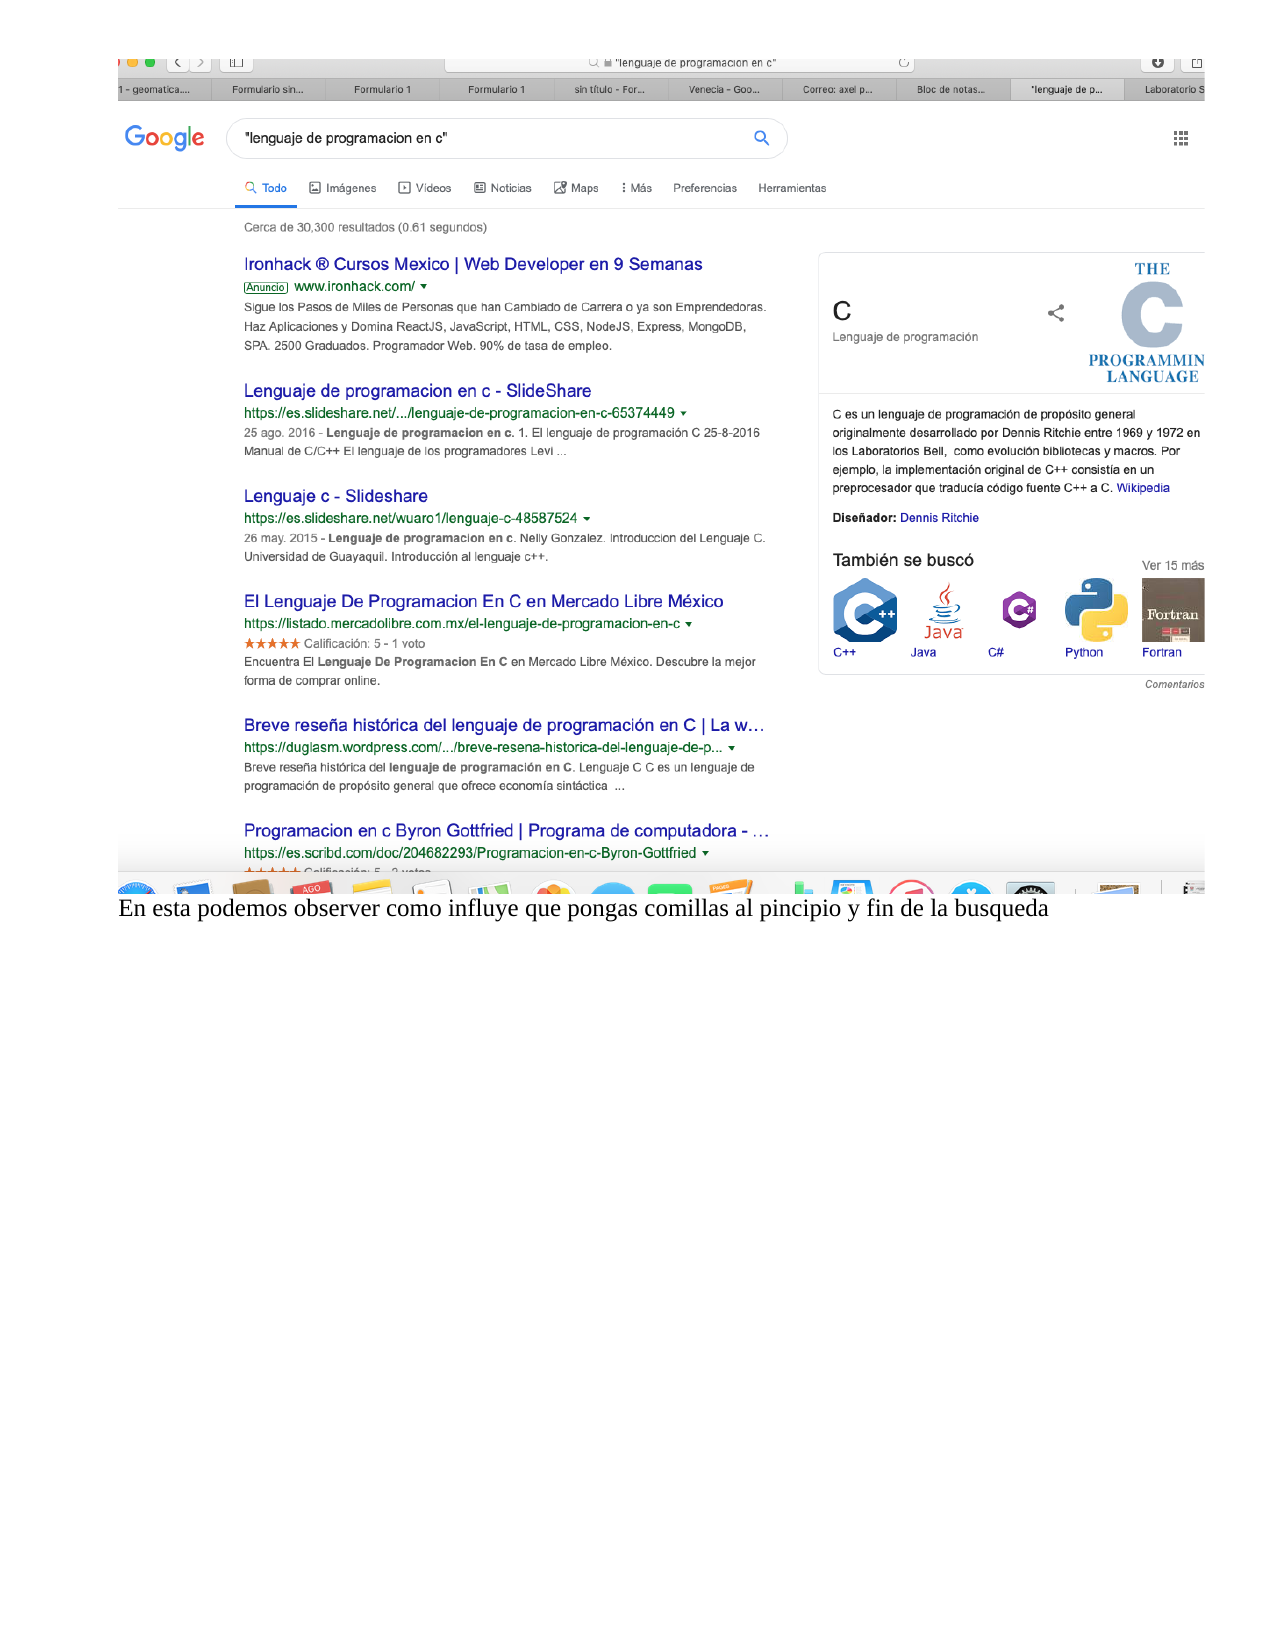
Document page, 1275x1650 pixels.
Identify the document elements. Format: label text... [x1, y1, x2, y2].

text En esta podemos observer como influye que pongas comillas al pincipio y fin de la busqueda [118, 894, 1205, 922]
